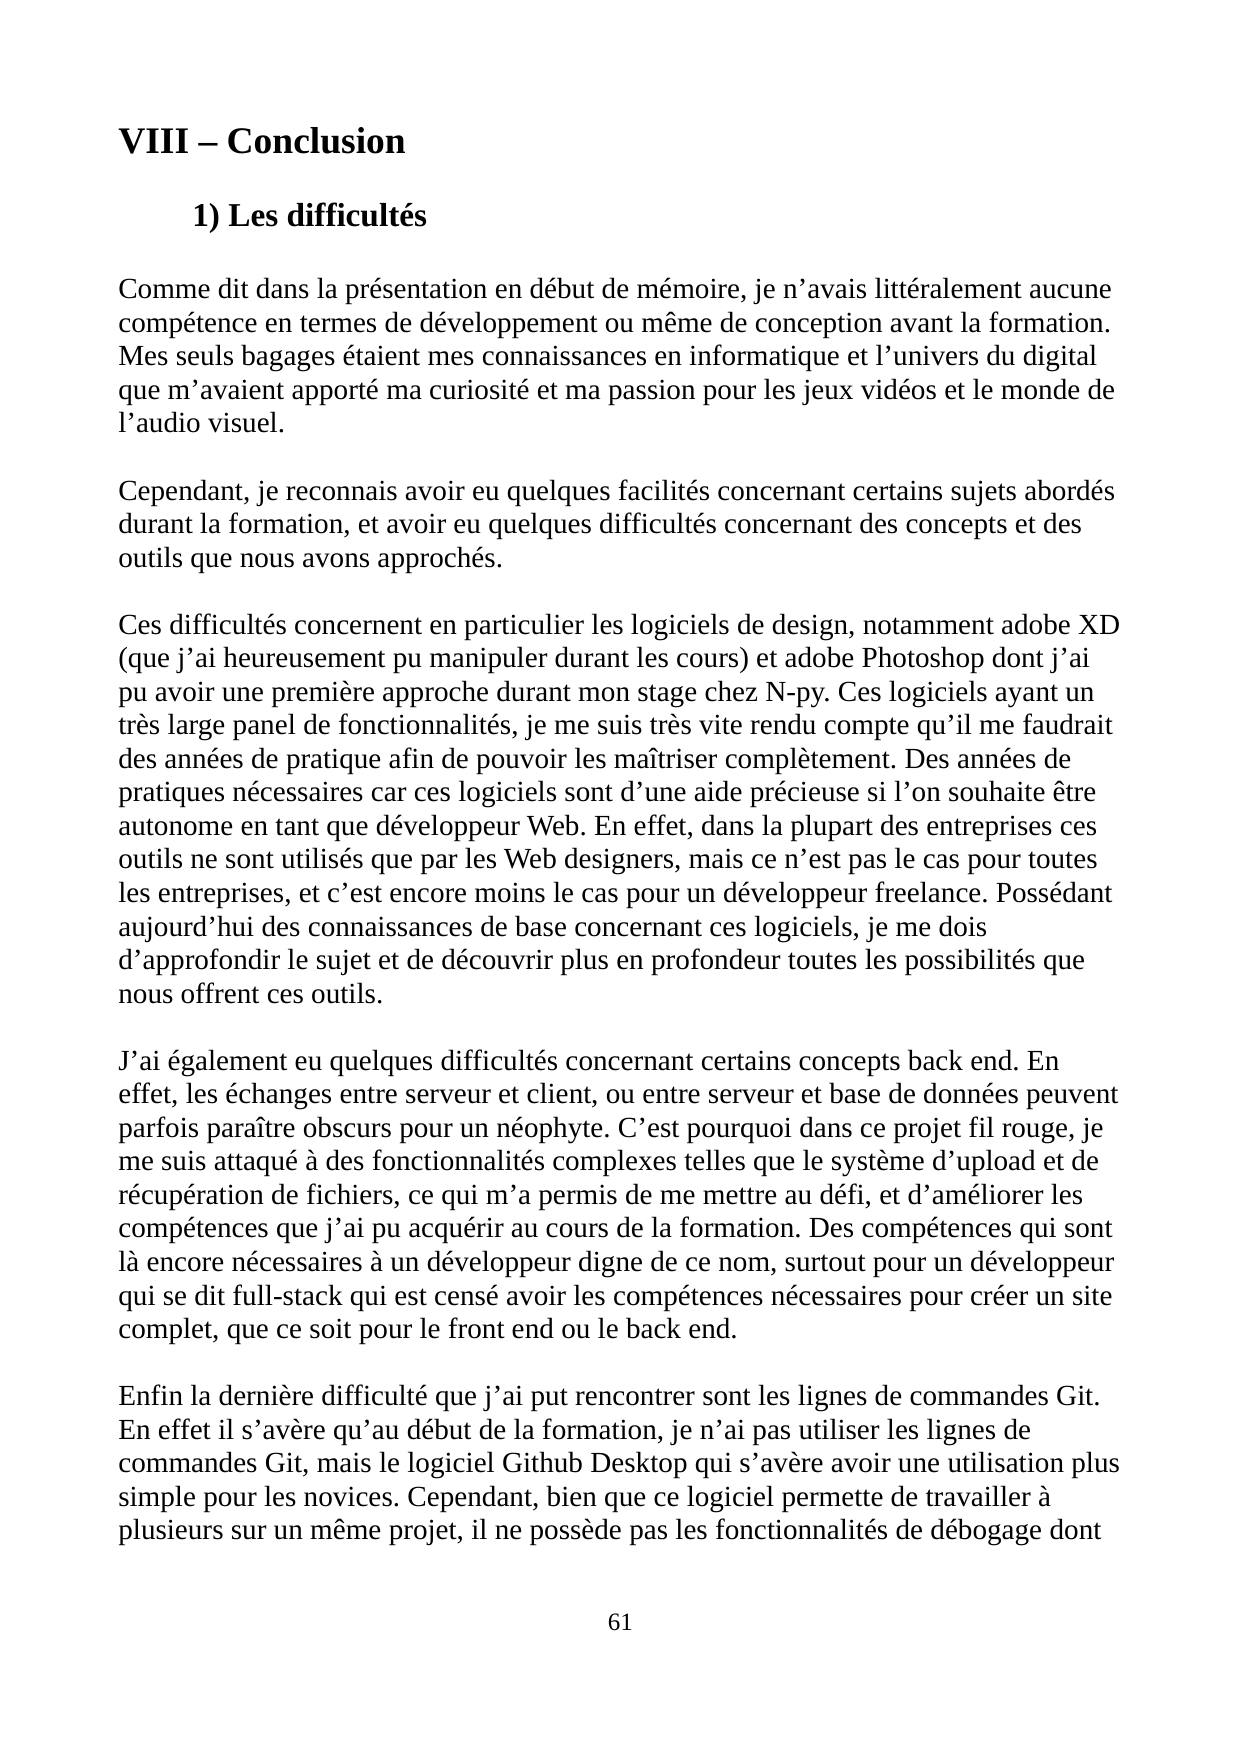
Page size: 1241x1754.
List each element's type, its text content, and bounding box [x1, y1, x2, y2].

text VIII – Conclusion [118, 118, 1122, 161]
text 1) Les difficultés [118, 195, 1122, 233]
text Ces difficultés concernent en particulier les logiciels de design, notamment adobe XD (que j’ai heureusement pu manipuler durant les cours) et adobe Photoshop dont j’ai pu avoir une première approche durant mon stage chez N-py. Ces logiciels ayant un très large panel de fonctionnalités, je me suis très vite rendu compte qu’il me faudrait des années de pratique afin de pouvoir les maîtriser complètement. Des années de pratiques nécessaires car ces logiciels sont d’une aide précieuse si l’on souhaite être autonome en tant que développeur Web. En effet, dans la plupart des entreprises ces outils ne sont utilisés que par les Web designers, mais ce n’est pas le cas pour toutes les entreprises, et c’est encore moins le cas pour un développeur freelance. Possédant aujourd’hui des connaissances de base concernant ces logiciels, je me dois d’approfondir le sujet et de découvrir plus en profondeur toutes les possibilités que nous offrent ces outils. [118, 607, 1122, 1009]
text Comme dit dans la présentation en début de mémoire, je n’avais littéralement aucune compétence en termes de développement ou même de conception avant la formation. Mes seuls bagages étaient mes connaissances en informatique et l’univers du digital que m’avaient apporté ma curiosité et ma passion pour les jeux vidéos et le monde de l’audio visuel. [118, 271, 1122, 439]
text Enfin la dernière difficulté que j’ai put rencontrer sont les lignes de commandes Git. En effet il s’avère qu’au début de la formation, je n’ai pas utiliser les lignes de commandes Git, mais le logiciel Github Desktop qui s’avère avoir une utilisation plus simple pour les novices. Cependant, bien que ce logiciel permette de travailler à plusieurs sur un même projet, il ne possède pas les fonctionnalités de débogage dont [118, 1378, 1122, 1546]
text Cependant, je reconnais avoir eu quelques facilités concernant certains sujets abordés durant la formation, et avoir eu quelques difficultés concernant des concepts et des outils que nous avons approchés. [118, 473, 1122, 573]
text J’ai également eu quelques difficultés concernant certains concepts back end. En effet, les échanges entre serveur et client, ou entre serveur et base de données peuvent parfois paraître obscurs pour un néophyte. C’est pourquoi dans ce projet fil rouge, je me suis attaqué à des fonctionnalités complexes telles que le système d’upload et de récupération de fichiers, ce qui m’a permis de me mettre au défi, et d’améliorer les compétences que j’ai pu acquérir au cours de la formation. Des compétences qui sont là encore nécessaires à un développeur digne de ce nom, surtout pour un développeur qui se dit full-stack qui est censé avoir les compétences nécessaires pour créer un site complet, que ce soit pour le front end ou le back end. [118, 1043, 1122, 1345]
